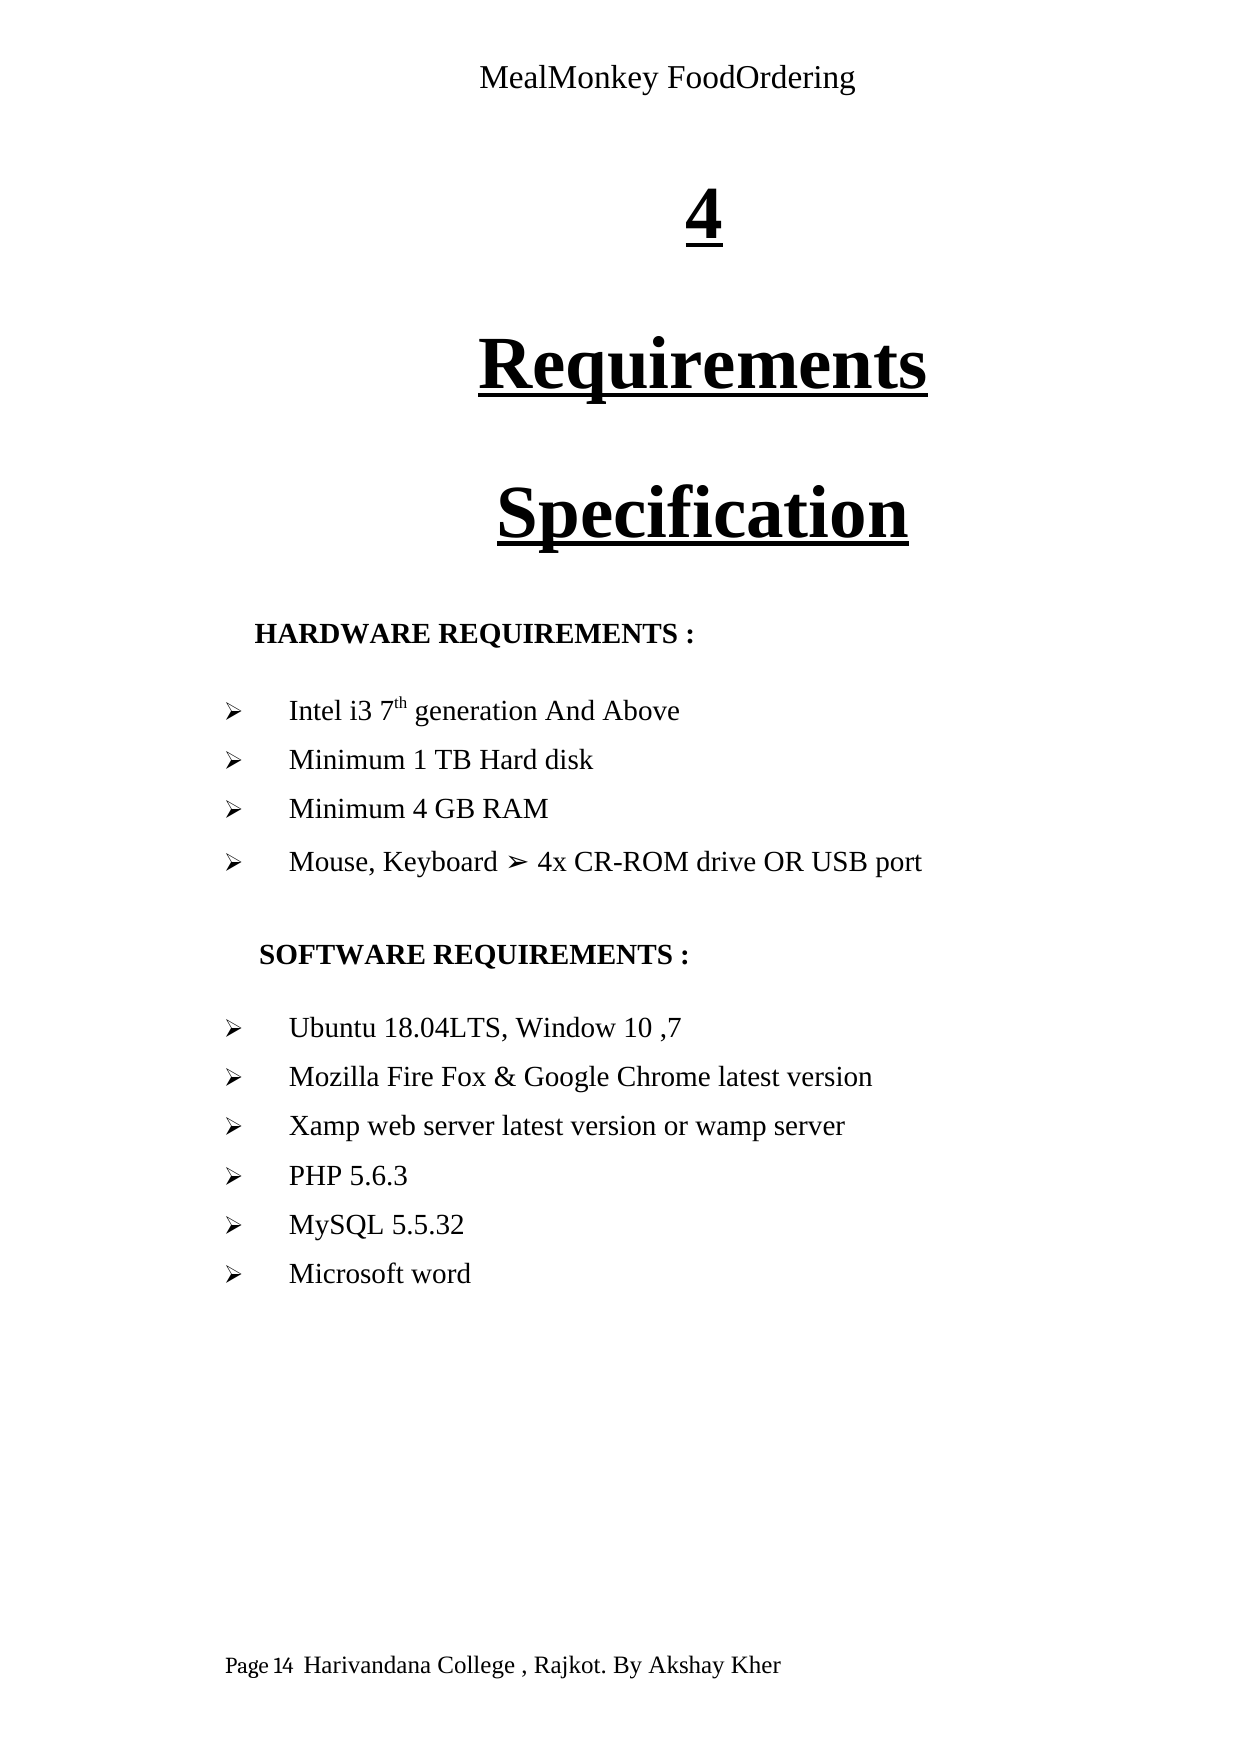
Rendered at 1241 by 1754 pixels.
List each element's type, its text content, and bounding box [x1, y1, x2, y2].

text SOFTWARE REQUIREMENTS : [150, 937, 1185, 971]
text 4 [242, 168, 1166, 255]
text Requirements [150, 318, 928, 404]
list Mozilla Fire Fox & Google Chrome latest version [223, 1059, 1182, 1093]
list MySQL 5.5.32 [223, 1207, 1182, 1241]
list Microsoft word [223, 1257, 1182, 1290]
list Mouse, Keyboard ➢ 4x CR-ROM drive OR USB port [223, 841, 1182, 880]
text HARDWARE REQUIREMENTS : [246, 616, 1185, 650]
list Xamp web server latest version or wamp server [223, 1108, 1182, 1142]
list Minimum 4 GB RAM [223, 791, 1182, 825]
list Intel i3 7th generation And Above [223, 693, 1182, 726]
list Minimum 1 TB Hard disk [223, 742, 1182, 776]
list Ubuntu 18.04LTS, Window 10 ,7 [223, 1010, 1182, 1044]
list PHP 5.6.3 [223, 1158, 1182, 1191]
text Specification [150, 467, 909, 553]
